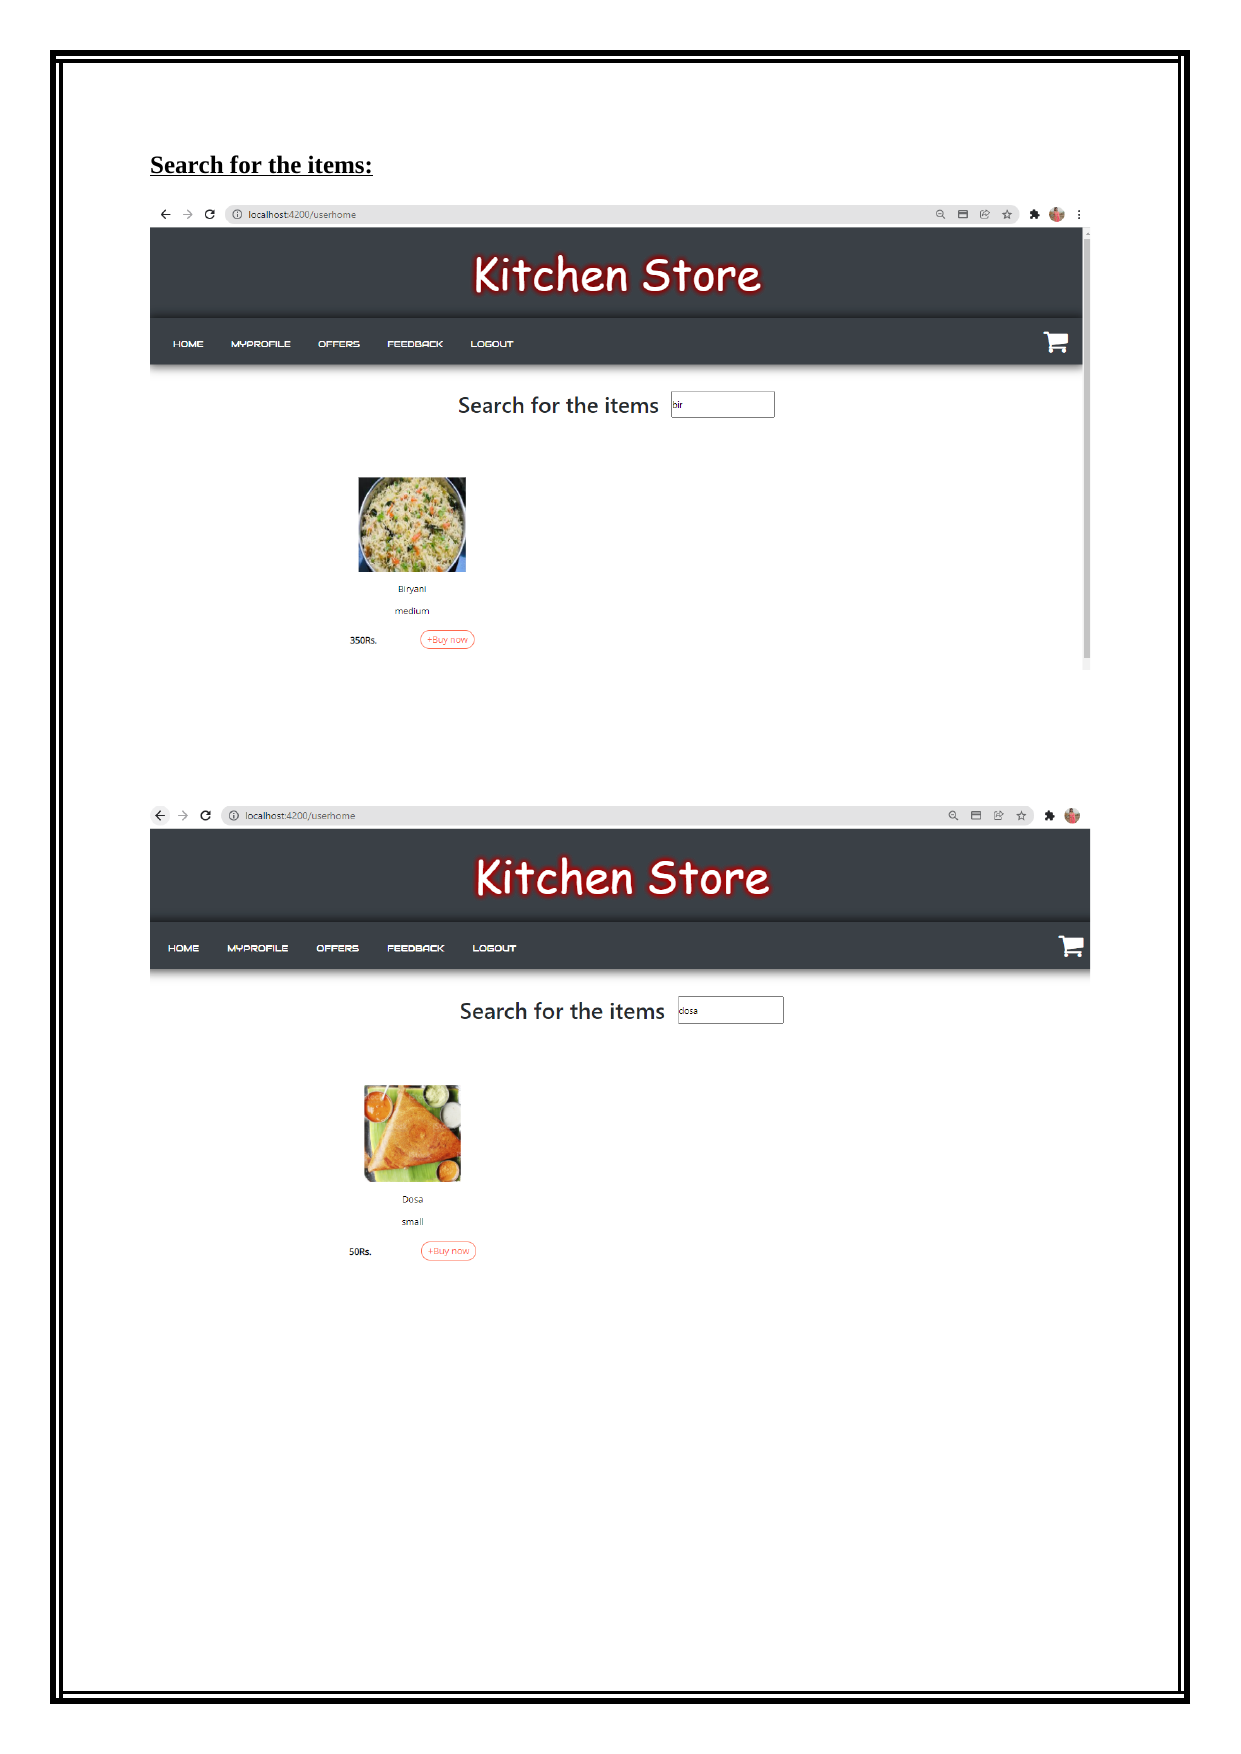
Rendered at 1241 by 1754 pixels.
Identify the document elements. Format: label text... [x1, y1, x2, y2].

text Search for the items: [150, 150, 1090, 179]
picture [150, 806, 1091, 1290]
picture [150, 203, 1091, 670]
